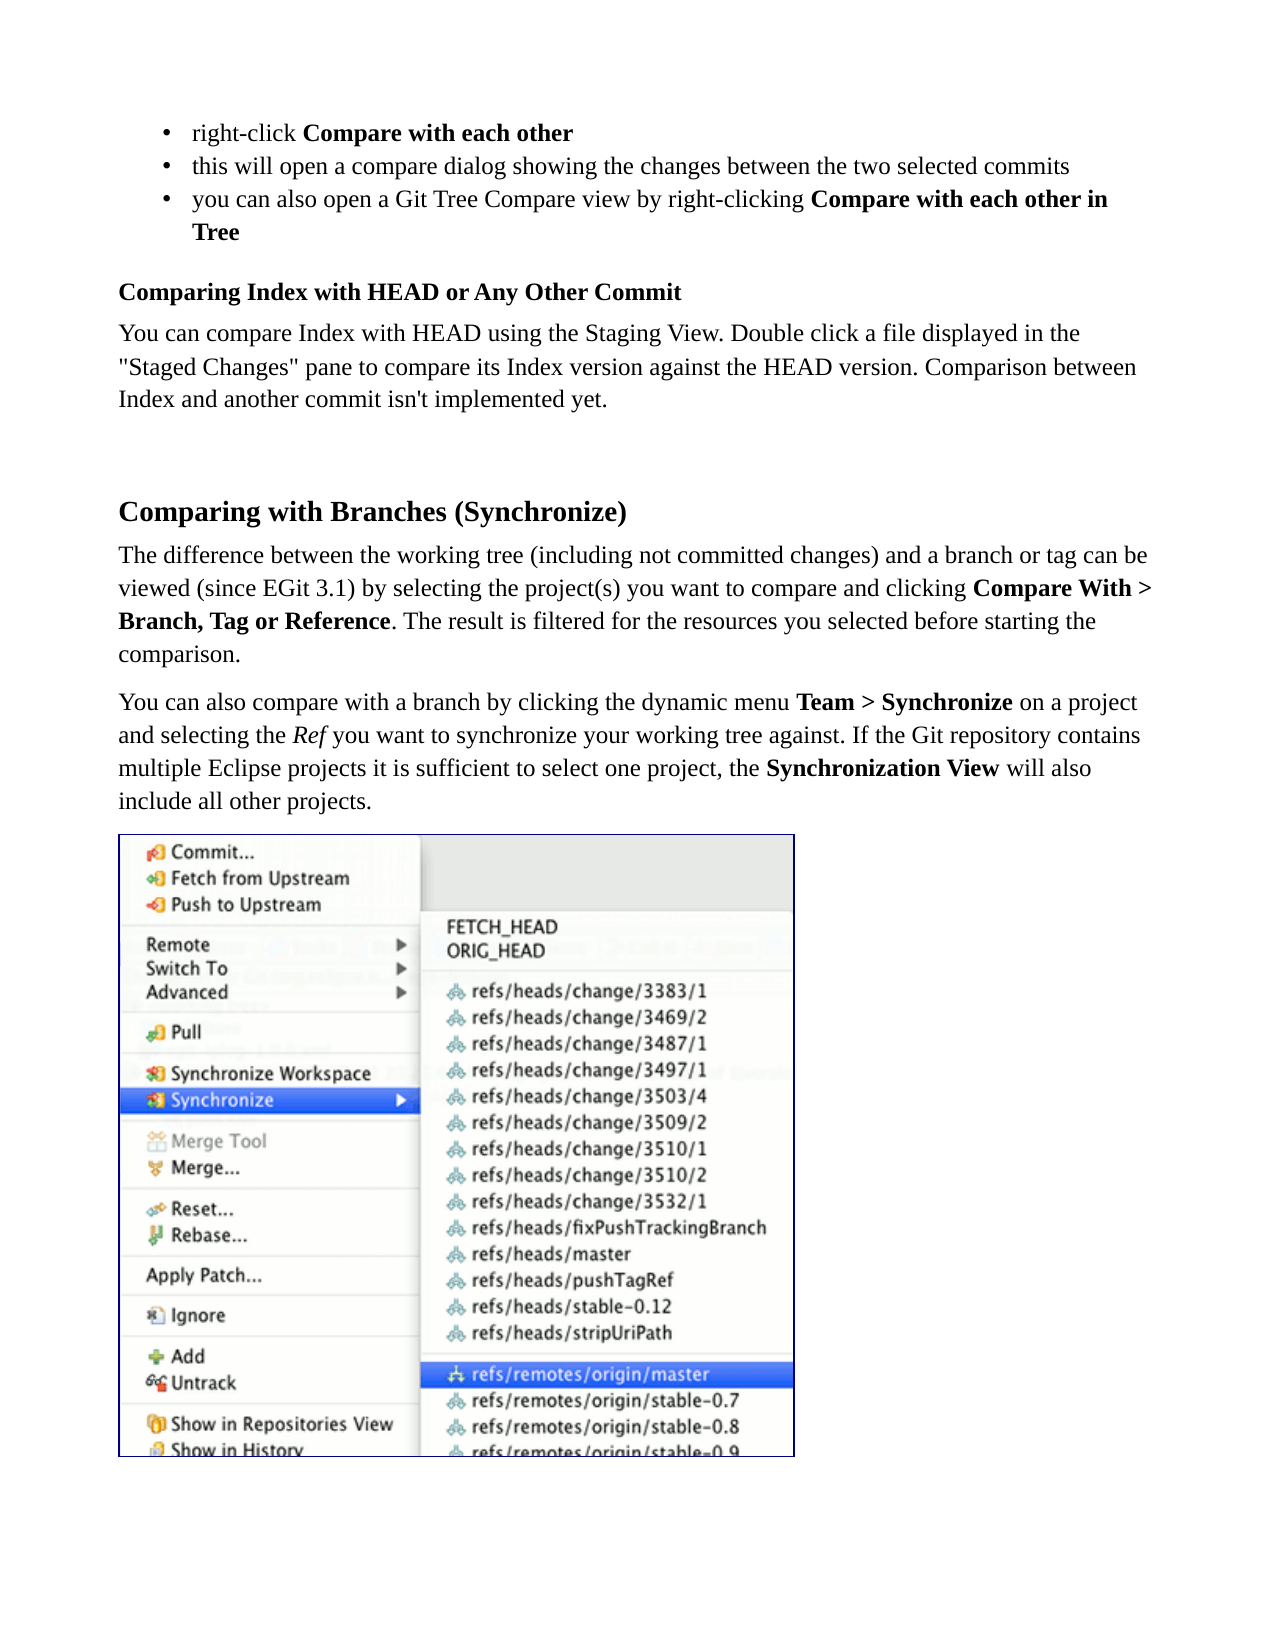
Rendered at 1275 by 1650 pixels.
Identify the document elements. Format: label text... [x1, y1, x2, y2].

text You can also compare with a branch by clicking the dynamic menu Team > Synchronize on a project and selecting the Ref you want to synchronize your working tree against. If the Git repository contains multiple Eclipse projects it is sufficient to select one project, the Synchronization View will also include all other projects. [118, 687, 1157, 815]
subtitle Comparing with Branches (Synchronize) [118, 494, 1157, 528]
list you can also open a Git Tree Compare view by right-clicking Compare with each other in Tree [162, 184, 1157, 246]
picture [120, 835, 793, 1456]
list this will open a compare dialog showing the changes between the two selected commits [162, 151, 1157, 180]
text The difference between the working tree (including not committed changes) and a branch or tag can be viewed (since EGit 3.1) by selecting the project(s) you want to compare and clicking Compare With > Branch, Tag or Reference. The result is filtered for the resources you selected before starting the comparison. [118, 540, 1157, 668]
subtitle Comparing Index with HEAD or Any Other Commit [118, 277, 1157, 306]
text You can compare Index with HEAD using the Staging View. Double click a file displayed in the "Staged Changes" pane to compare its Index version against the HEAD version. Comparison between Index and another commit isn't implemented yet. [118, 318, 1157, 413]
list right-click Compare with each other [162, 118, 1157, 147]
